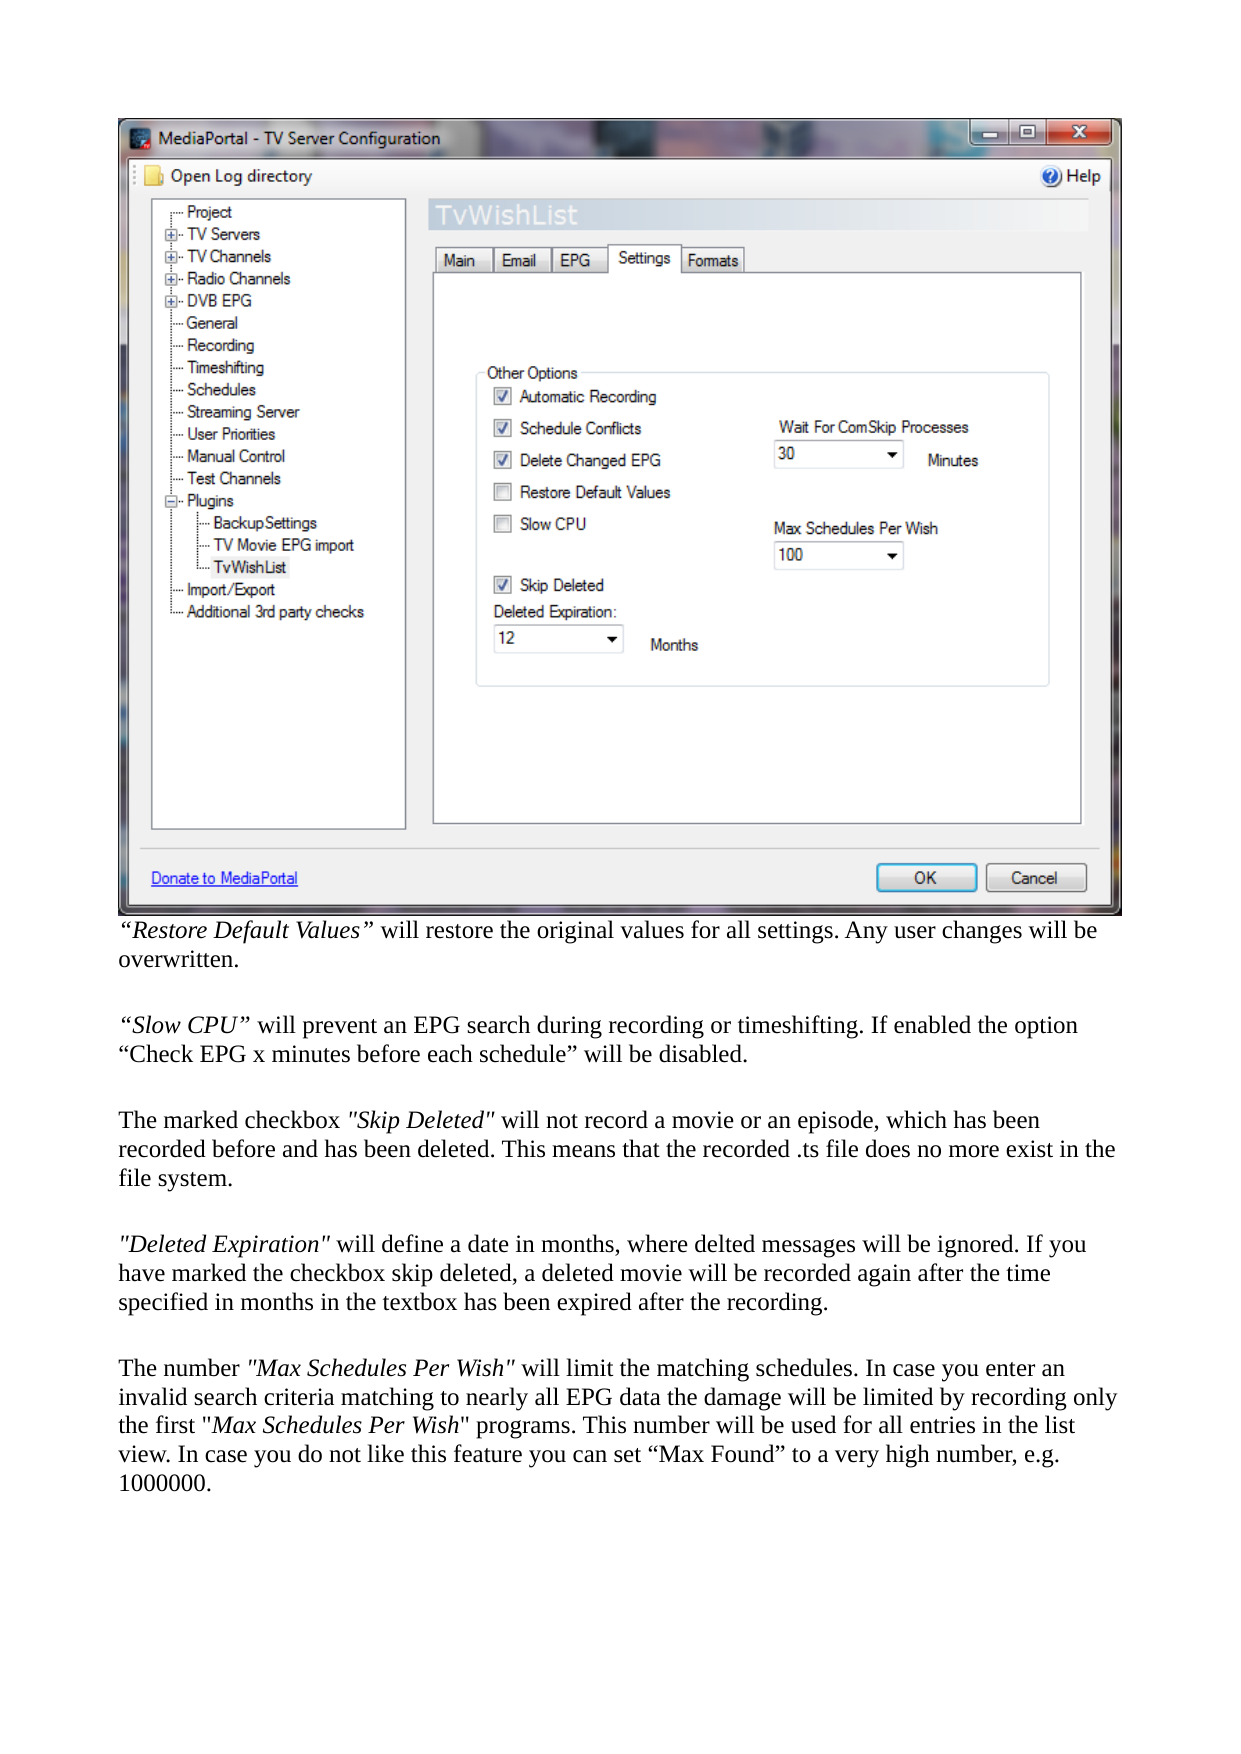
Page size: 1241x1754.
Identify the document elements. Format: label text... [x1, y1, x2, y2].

picture [118, 118, 1122, 916]
text "Deleted Expiration" will define a date in months, where delted messages will be ignored. If you have marked the checkbox skip deleted, a deleted movie will be recorded again after the time specified in months in the textbox has been expired after the recording. [118, 1229, 1122, 1315]
text The marked checkbox "Skip Deleted" will not record a movie or an episode, which has been recorded before and has been deleted. This means that the recorded .ts file does no more exist in the file system. [118, 1105, 1122, 1192]
text “Restore Default Values” will restore the original values for all settings. Any user changes will be overwritten. [118, 916, 1122, 973]
text The number "Max Schedules Per Wish" will limit the matching schedules. In case you enter an invalid search criteria matching to nearly all EPG data the damage will be limited by recording only the first "Max Schedules Per Wish" programs. This number will be used for all entries in the list view. In case you do not like this feature you can set “Max Found” to a very high number, e.g. 1000000. [118, 1353, 1122, 1497]
text “Slow CPU” will prevent an EPG search during recording or timeshifting. If enabled the option “Check EPG x minutes before each schedule” will be disabled. [118, 1010, 1122, 1068]
